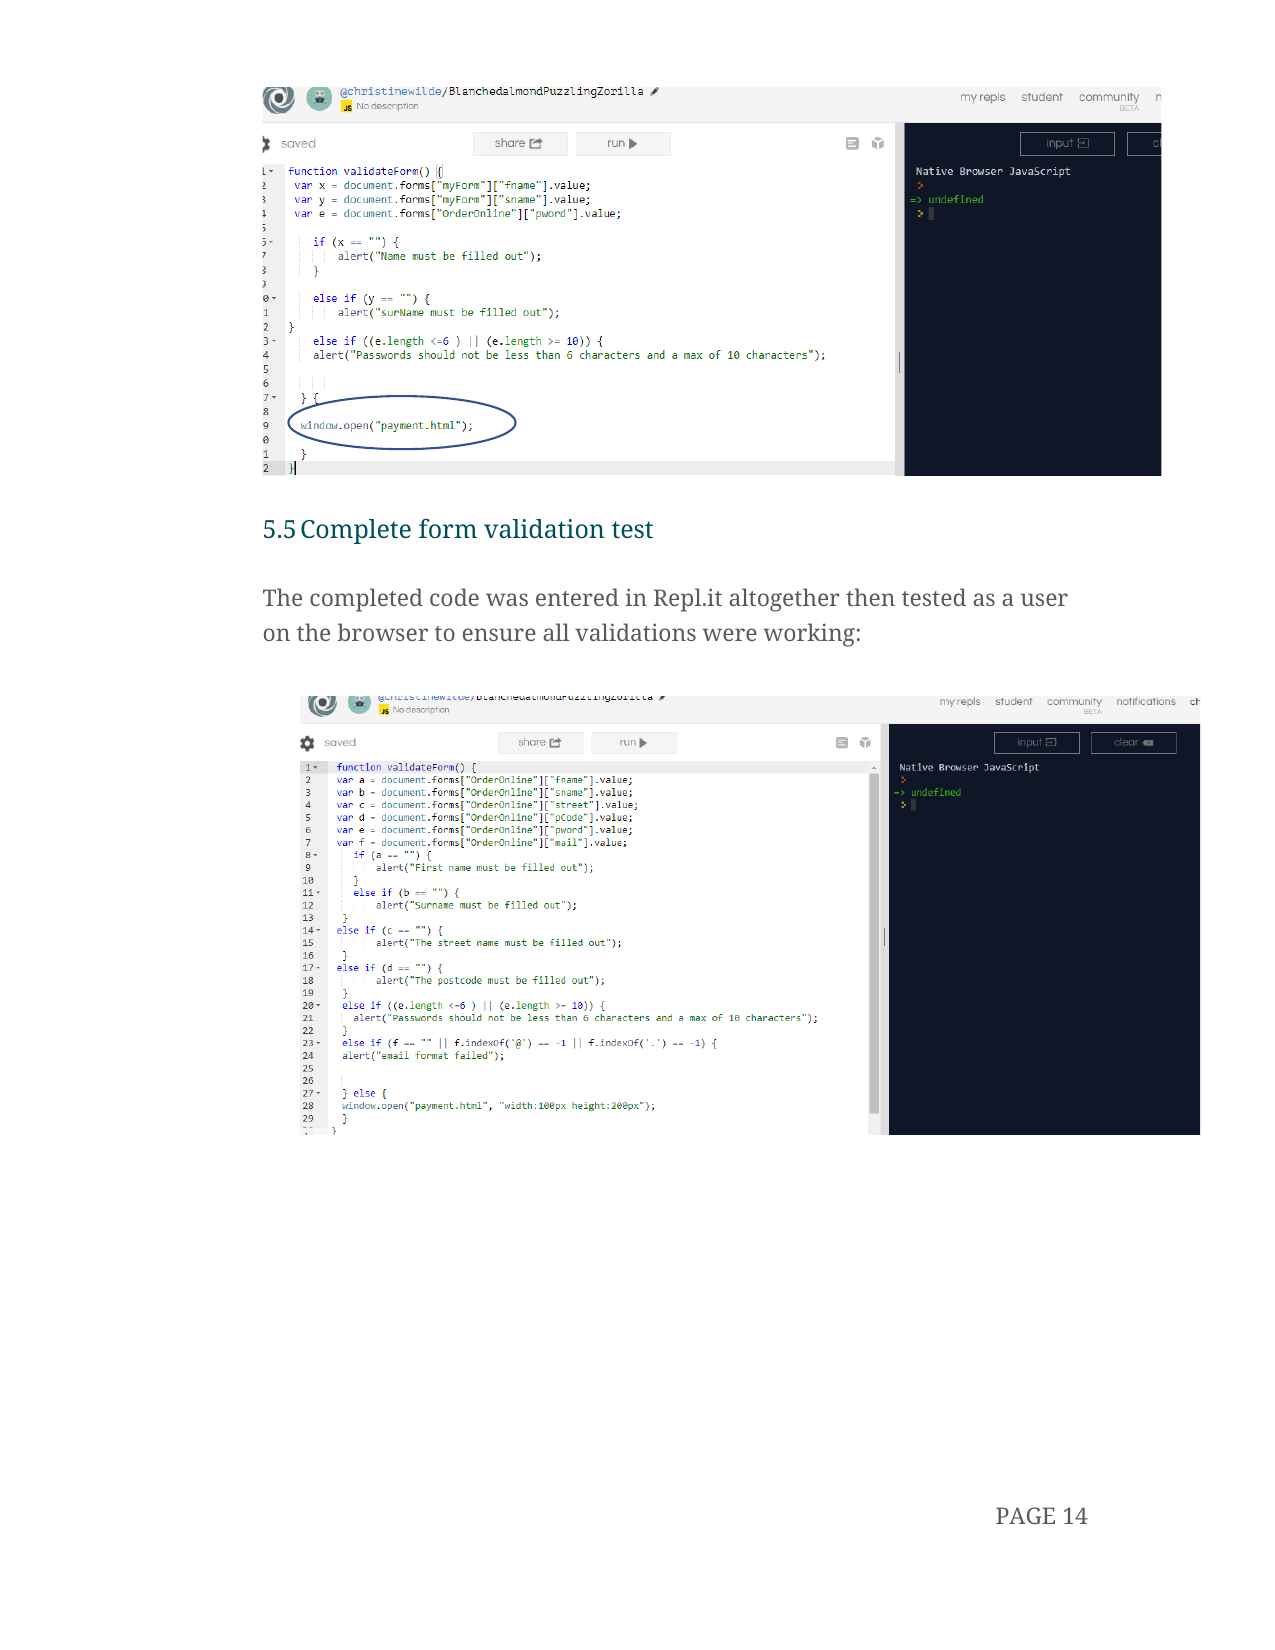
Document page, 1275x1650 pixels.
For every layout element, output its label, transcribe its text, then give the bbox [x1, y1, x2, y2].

list Complete form validation test [262, 511, 1087, 546]
list The completed code was entered in Repl.it altogether then tested as a user on the browser to ensure all validations were working: [262, 582, 1087, 648]
